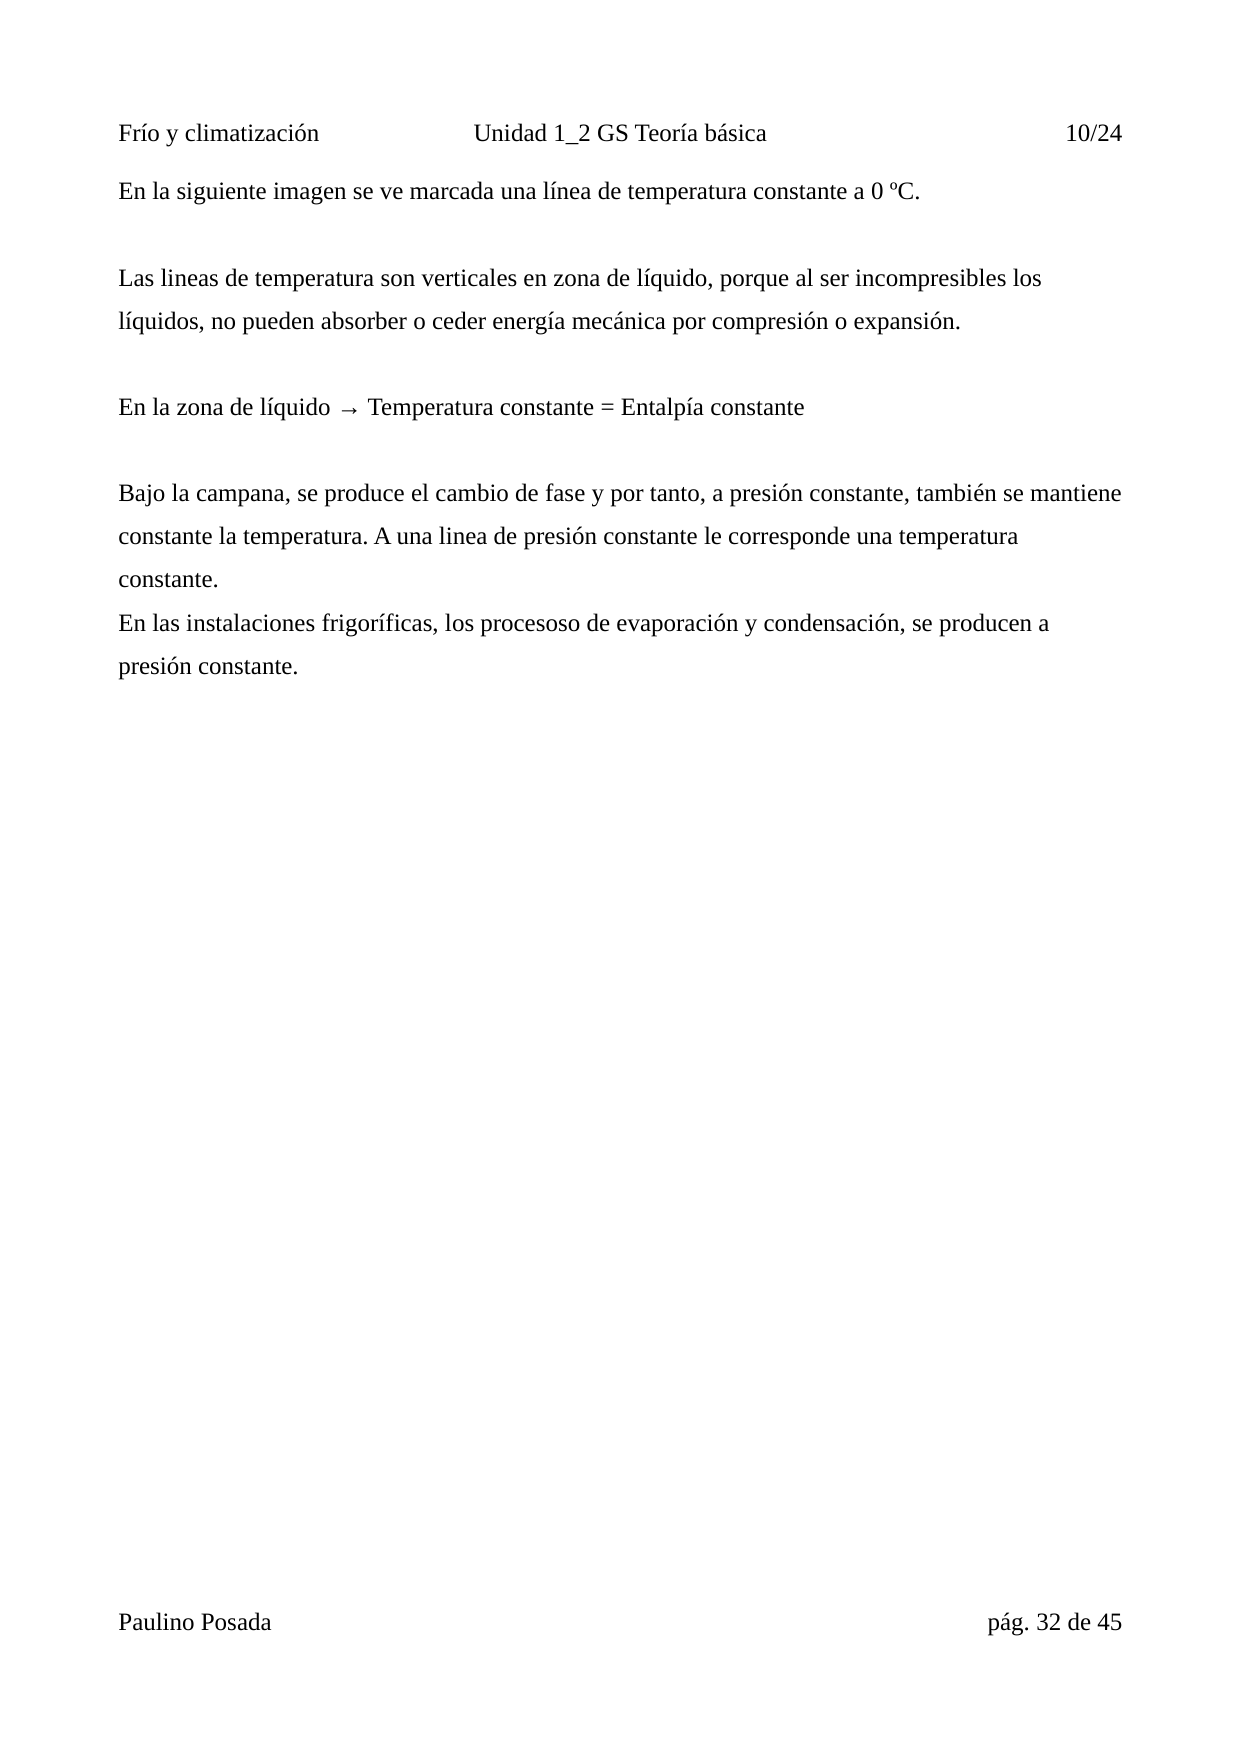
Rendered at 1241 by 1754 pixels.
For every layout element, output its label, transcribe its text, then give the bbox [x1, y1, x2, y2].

text Las lineas de temperatura son verticales en zona de líquido, porque al ser incompresibles los líquidos, no pueden absorber o ceder energía mecánica por compresión o expansión. [118, 263, 1122, 334]
text En la zona de líquido → Temperatura constante = Entalpía constante [118, 392, 1122, 421]
text En las instalaciones frigoríficas, los procesoso de evaporación y condensación, se producen a presión constante. [118, 608, 1122, 679]
text En la siguiente imagen se ve marcada una línea de temperatura constante a 0 ºC. [118, 176, 1122, 205]
text Bajo la campana, se produce el cambio de fase y por tanto, a presión constante, también se mantiene constante la temperatura. A una linea de presión constante le corresponde una temperatura constante. [118, 478, 1122, 593]
